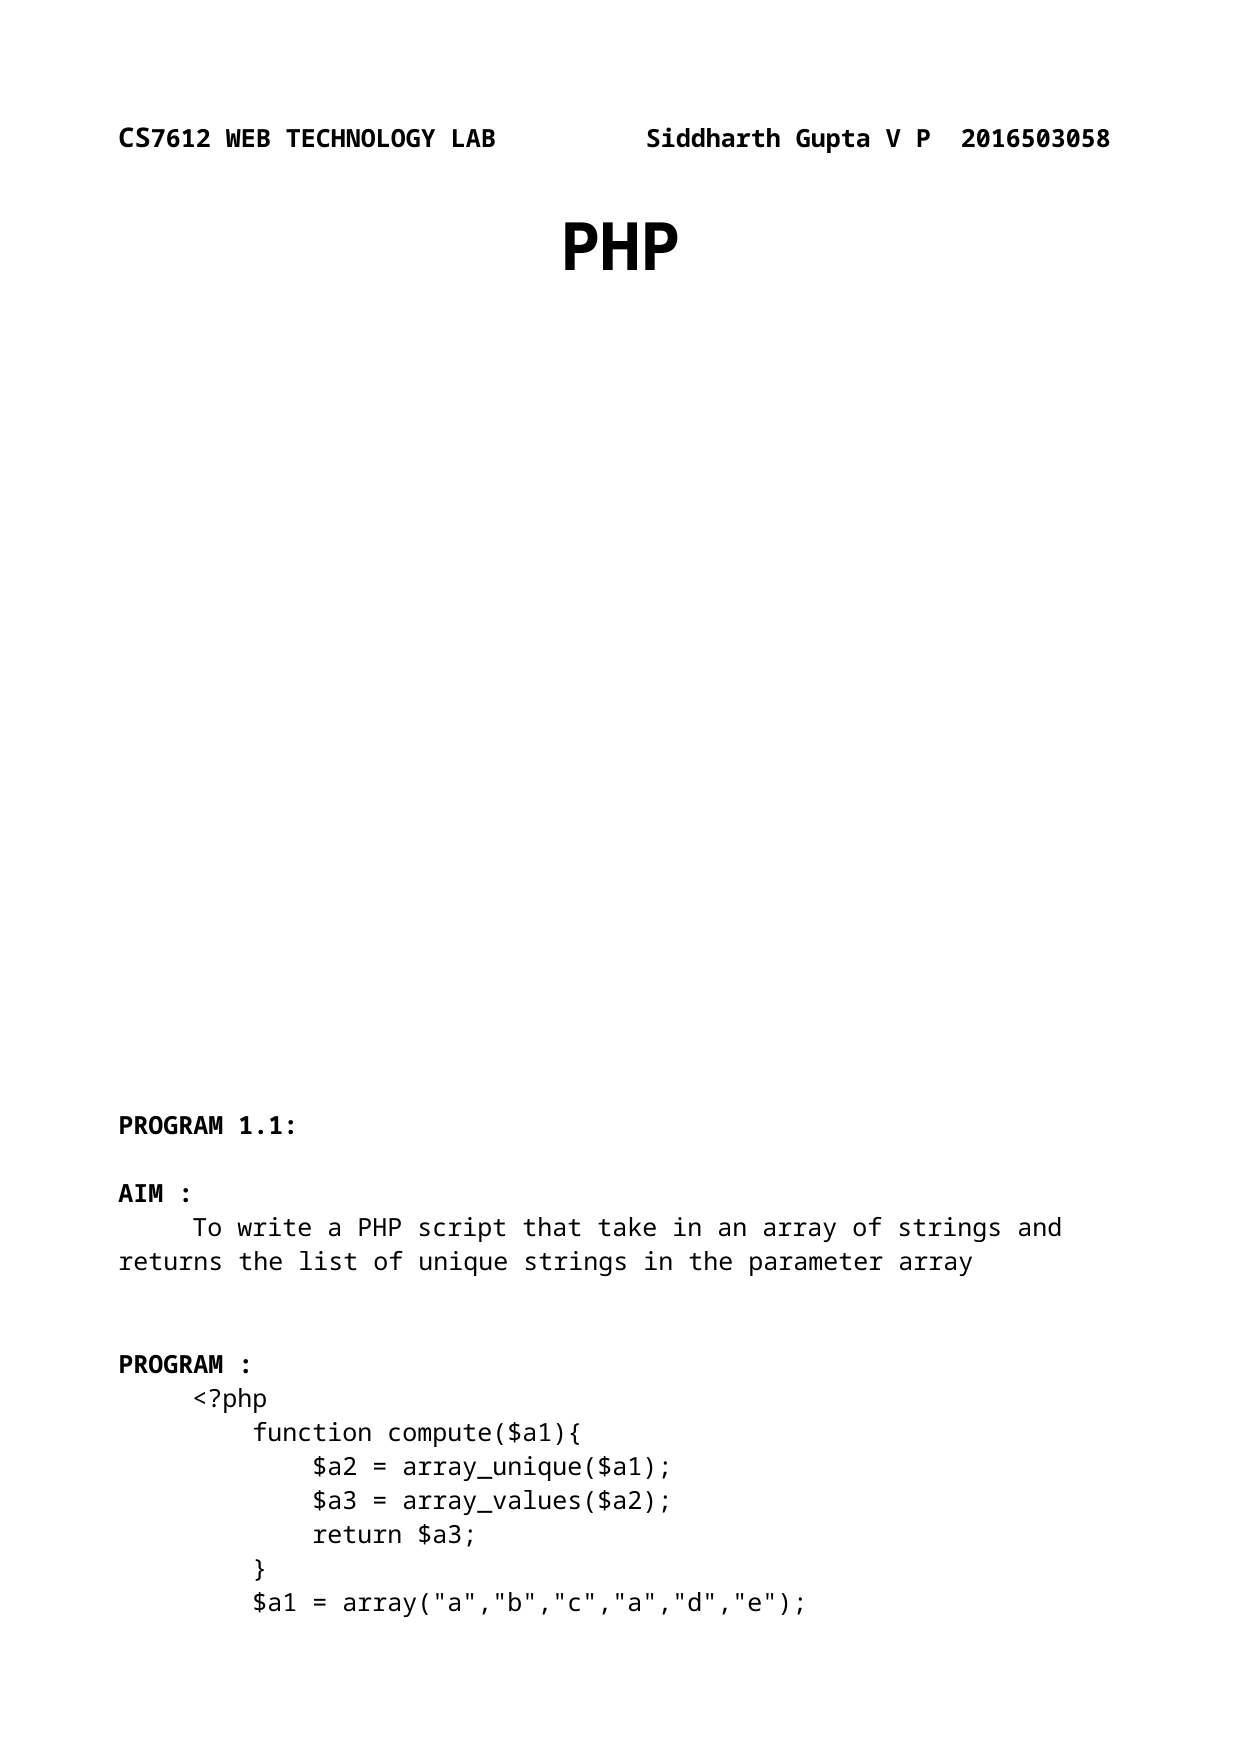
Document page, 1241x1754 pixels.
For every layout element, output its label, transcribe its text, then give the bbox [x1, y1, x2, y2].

text $a3 = array_values($a2); [192, 1482, 1122, 1517]
text AIM : [118, 1176, 1122, 1210]
text PROGRAM 1.1: [118, 1108, 1122, 1142]
text To write a PHP script that take in an array of strings and returns the list of unique strings in the parameter array [118, 1210, 1122, 1278]
text $a2 = array_unique($a1); [192, 1448, 1122, 1482]
text return $a3; [192, 1517, 1122, 1551]
text PROGRAM : [118, 1346, 1122, 1380]
text PHP [118, 199, 1122, 290]
text function compute($a1){ [192, 1414, 1122, 1448]
text <?php [192, 1380, 1122, 1414]
text $a1 = array("a","b","c","a","d","e"); [192, 1585, 1122, 1619]
text } [192, 1551, 1122, 1585]
